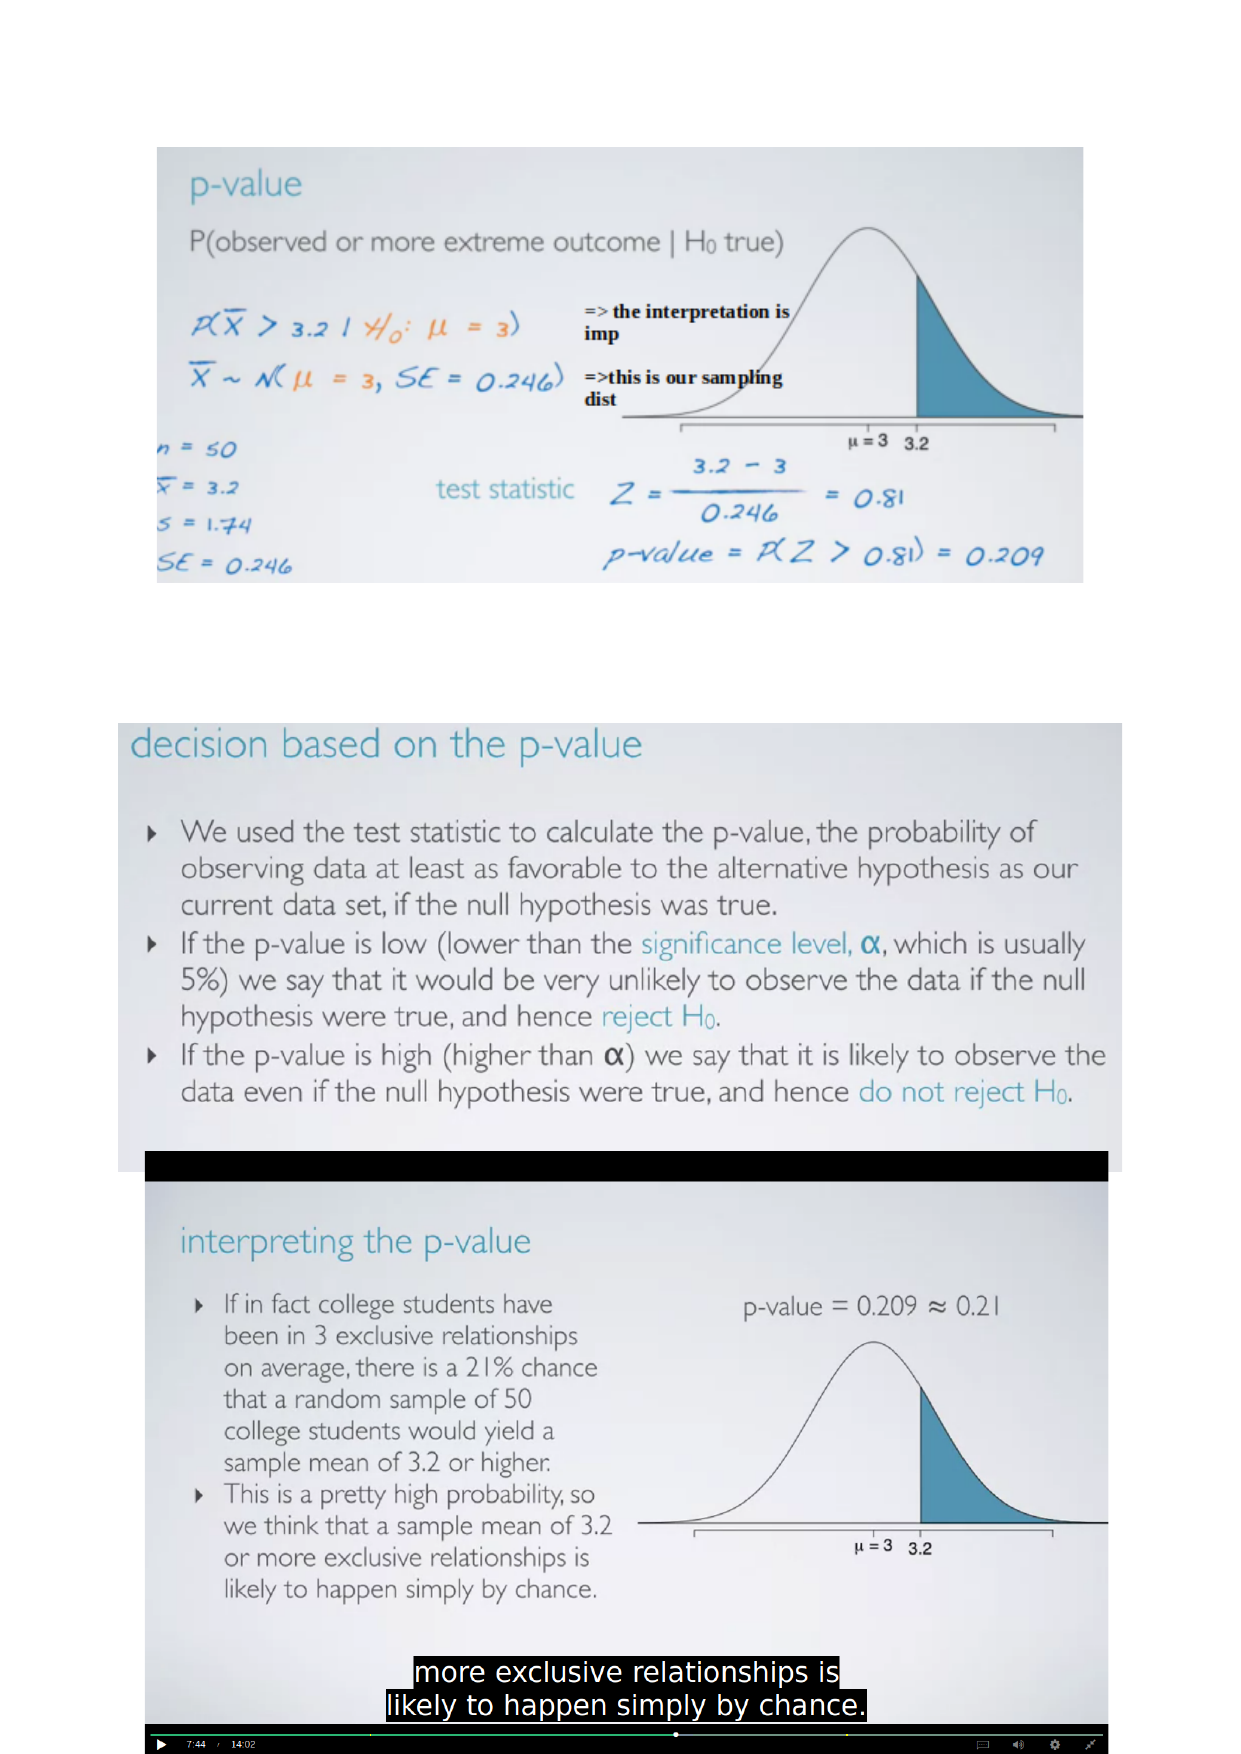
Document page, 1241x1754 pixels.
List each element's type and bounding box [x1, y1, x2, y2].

picture [118, 723, 1123, 1754]
picture [156, 147, 1084, 583]
